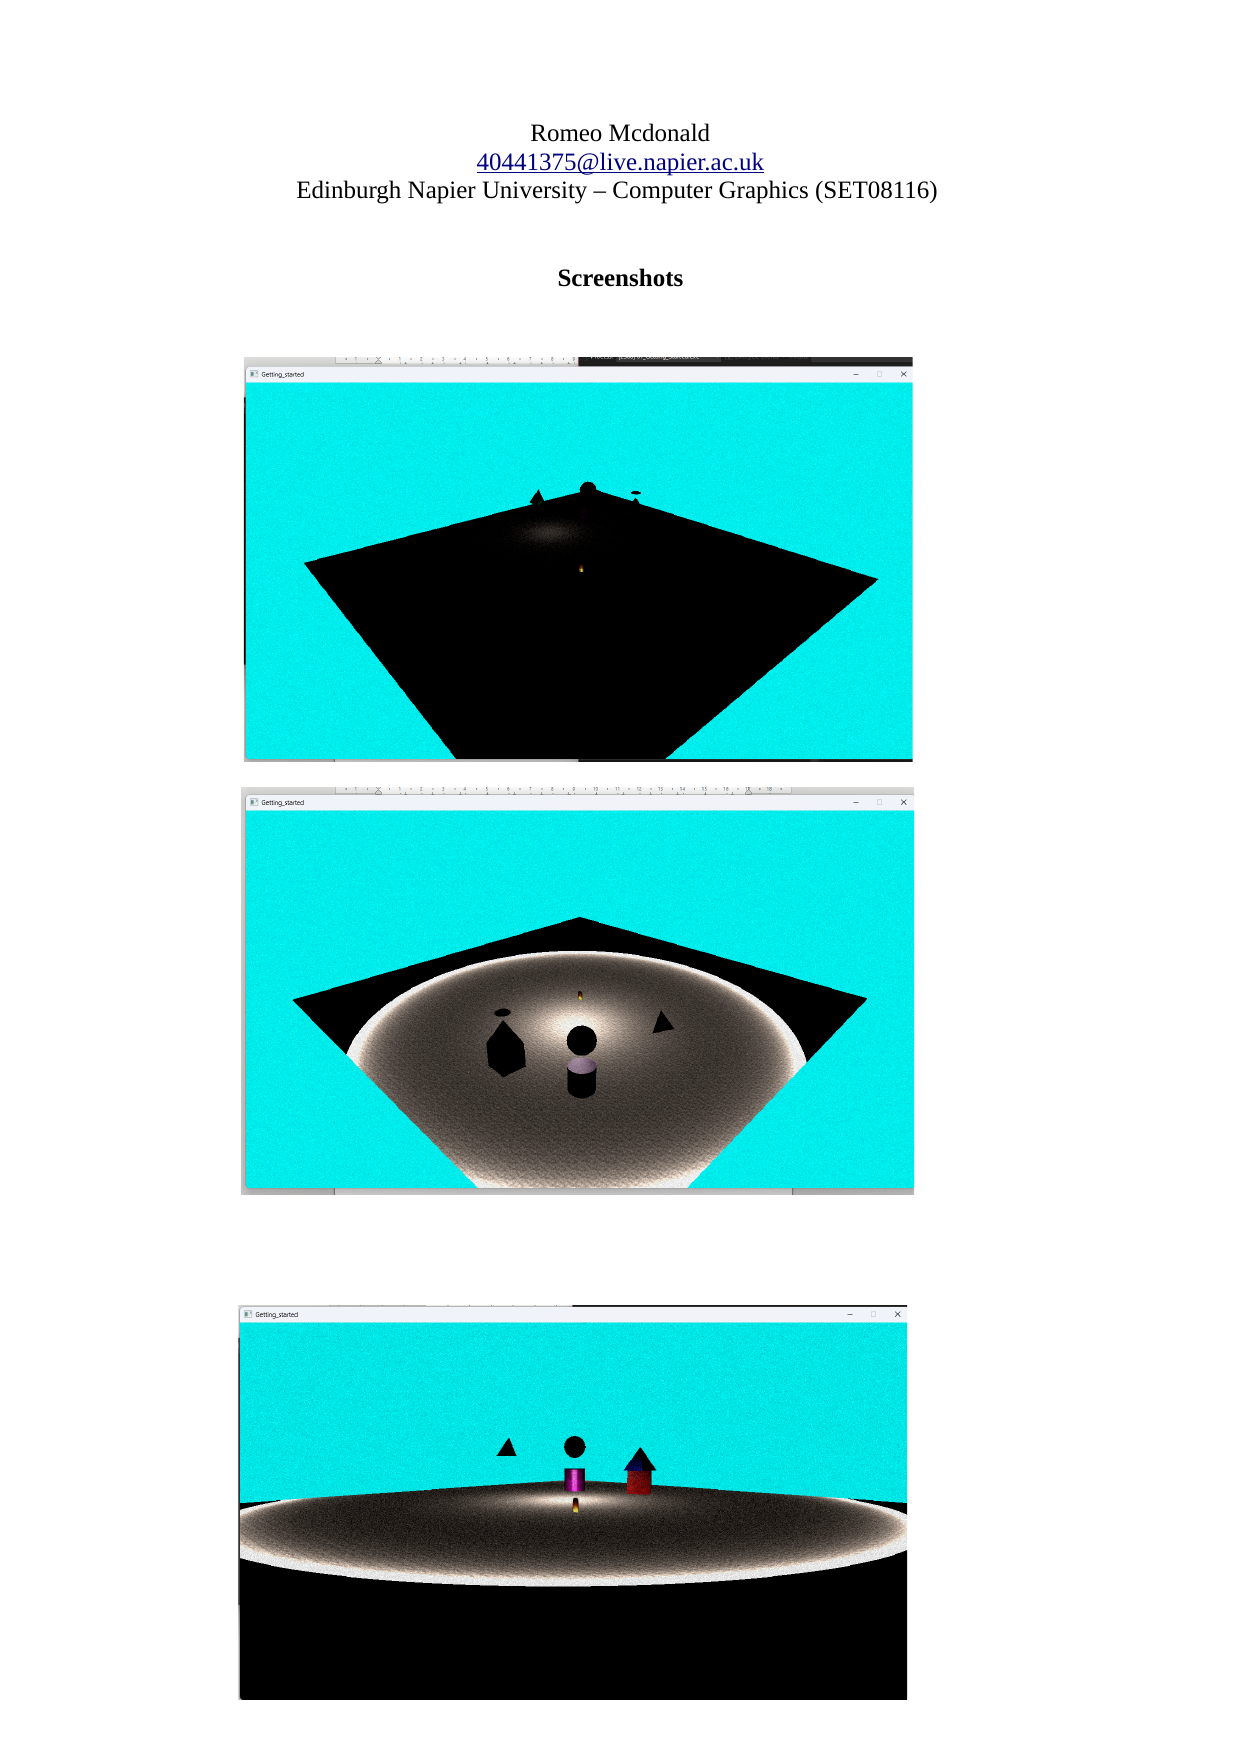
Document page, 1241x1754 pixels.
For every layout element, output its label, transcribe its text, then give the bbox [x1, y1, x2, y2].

text Screenshots [118, 263, 1122, 291]
picture [238, 1305, 908, 1700]
picture [241, 787, 915, 1195]
picture [243, 357, 913, 762]
